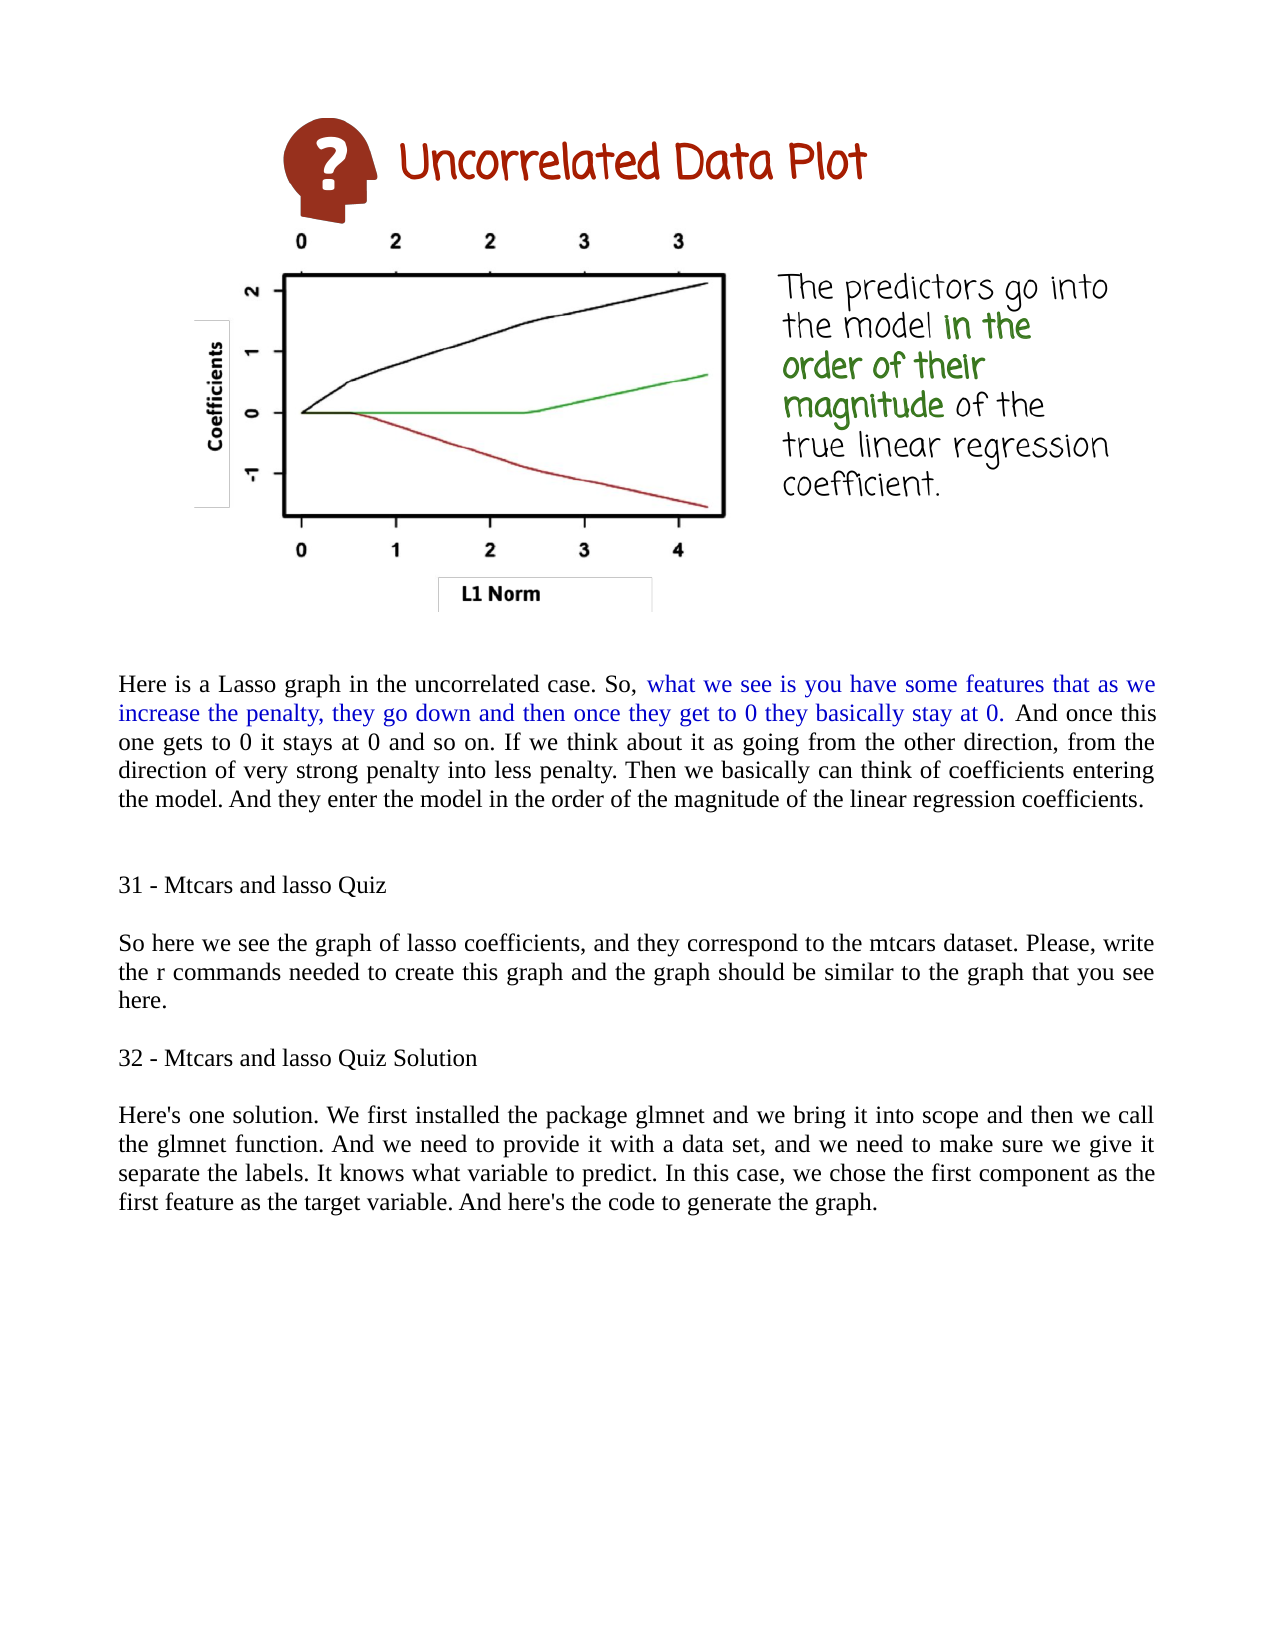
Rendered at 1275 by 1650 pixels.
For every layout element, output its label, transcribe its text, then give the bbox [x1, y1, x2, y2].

text So here we see the graph of lasso coefficients, and they correspond to the mtcars dataset. Please, write the r commands needed to create this graph and the graph should be similar to the graph that you see here. [118, 928, 1157, 1014]
text 31 - Mtcars and lasso Quiz [118, 871, 1157, 899]
text Here is a Lasso graph in the uncorrelated case. So, what we see is you have some features that as we increase the penalty, they go down and then once they get to 0 they basically stay at 0. And once this one gets to 0 it stays at 0 and so on. If we think about it as going from the other direction, from the direction of very strong penalty into less penalty. Then we basically can think of coefficients entering the model. And they enter the model in the order of the magnitude of the linear regression coefficients. [118, 669, 1157, 813]
text 32 - Mtcars and lasso Quiz Solution [118, 1043, 1157, 1072]
picture [118, 118, 1157, 612]
text Here's one solution. We first installed the package glmnet and we bring it into scope and then we call the glmnet function. And we need to provide it with a data set, and we need to make sure we give it separate the labels. It knows what variable to predict. In this case, we chose the first component as the first feature as the target variable. And here's the code to generate the graph. [118, 1101, 1157, 1216]
